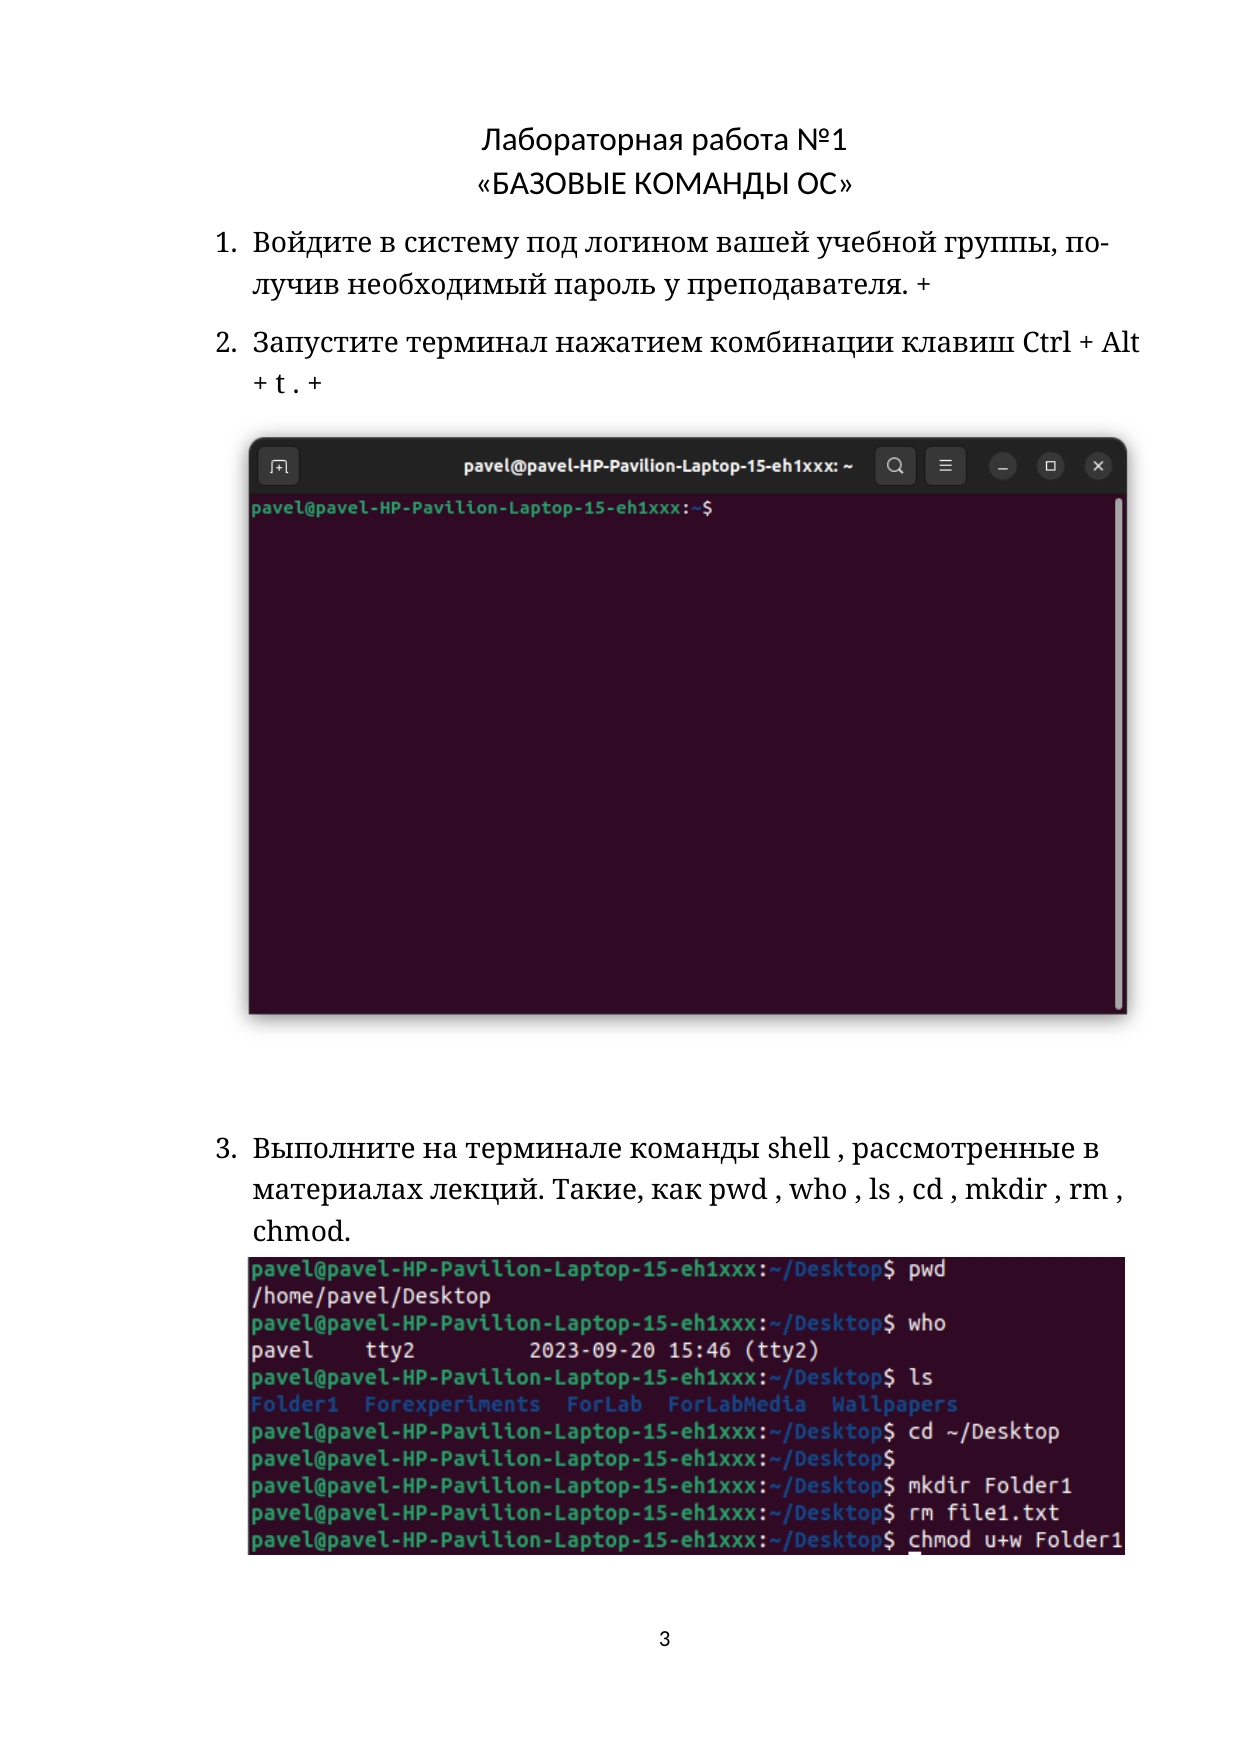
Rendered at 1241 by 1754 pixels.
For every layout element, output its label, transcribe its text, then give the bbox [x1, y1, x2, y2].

list Войдите в систему под логином вашей учебной группы, по-лучив необходимый пароль у преподавателя. + [215, 223, 1152, 302]
picture [247, 1257, 1125, 1555]
picture [219, 412, 1157, 1048]
text Лабораторная работа №1 «БАЗОВЫЕ КОМАНДЫ ОС» [177, 118, 1152, 203]
list Выполните на терминале команды shell , рассмотренные в материалах лекций. Такие, как pwd , who , ls , cd , mkdir , rm , chmod. [215, 1128, 1152, 1249]
list Запустите терминал нажатием комбинации клавиш Ctrl + Alt + t . + [215, 322, 1152, 402]
